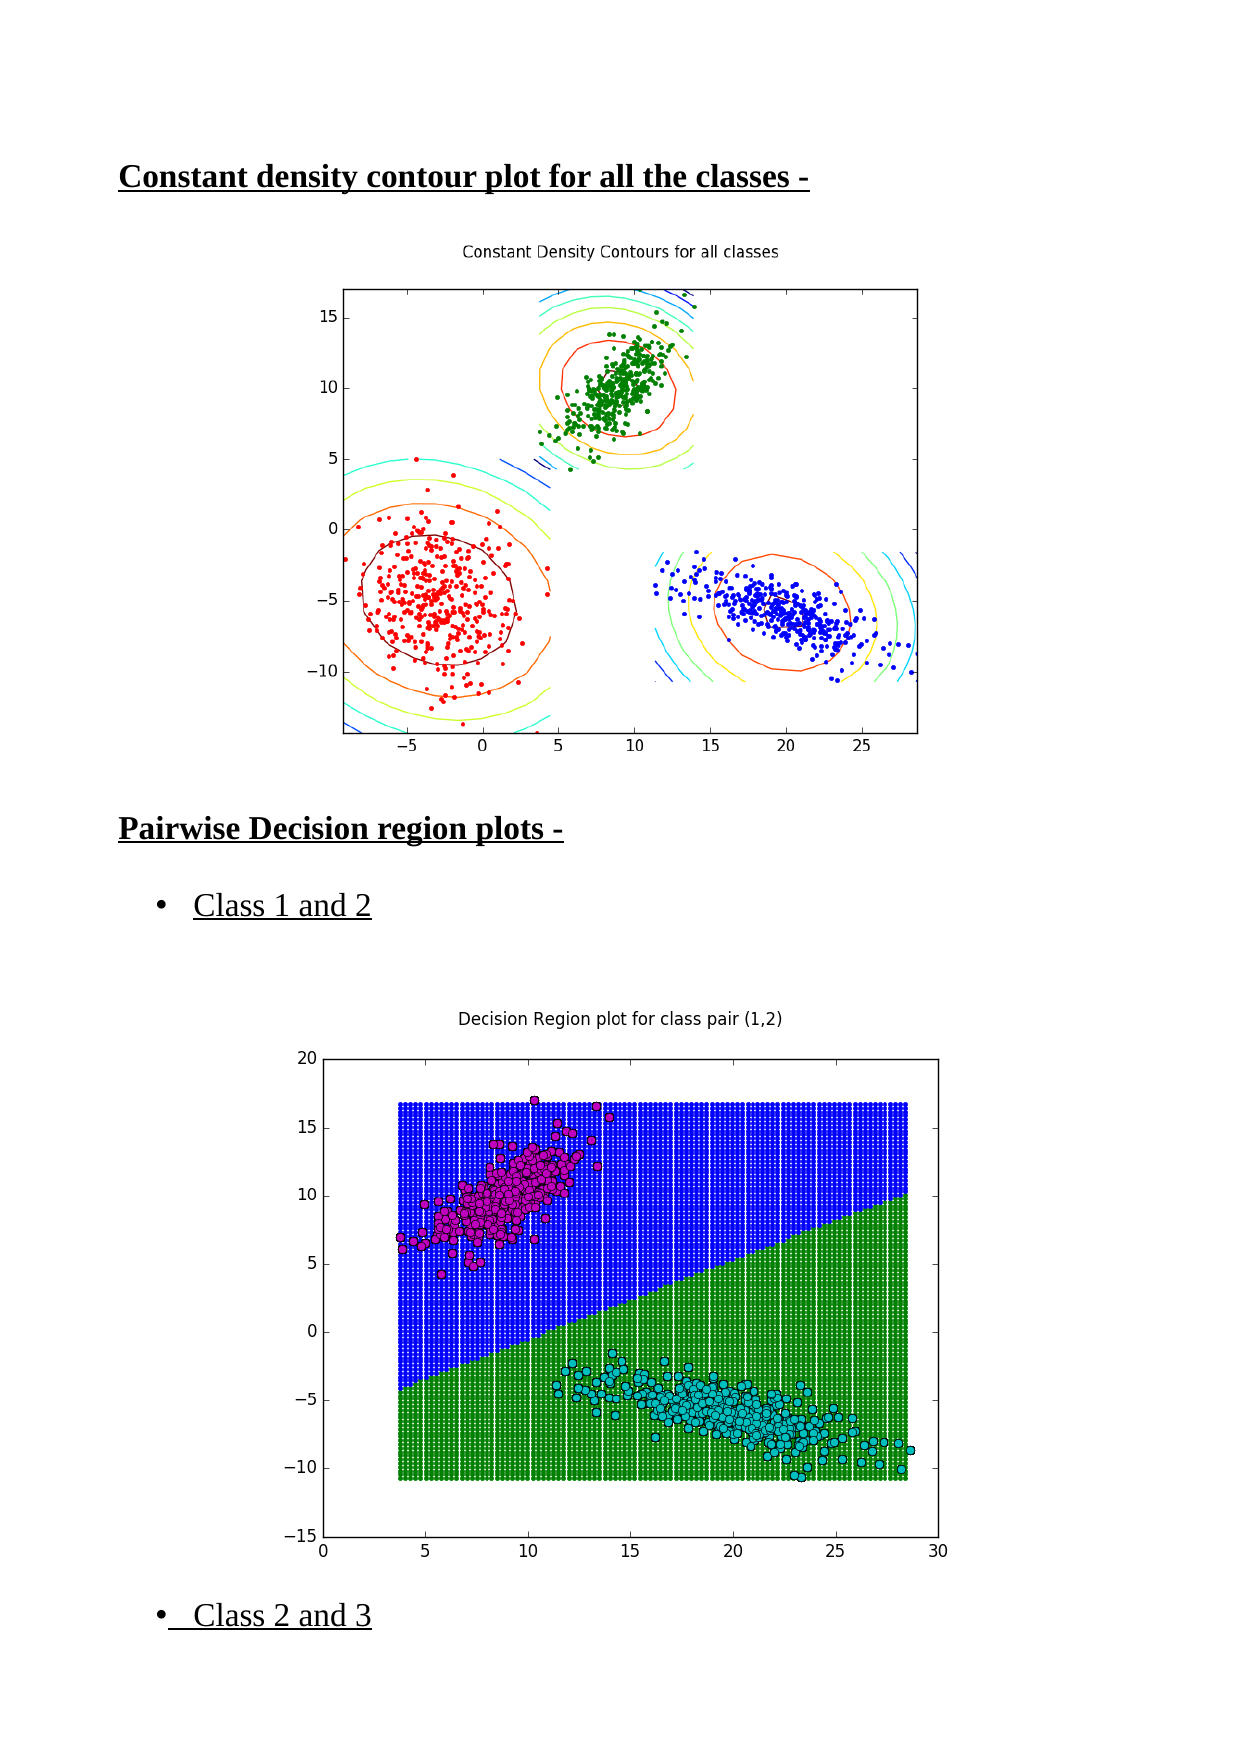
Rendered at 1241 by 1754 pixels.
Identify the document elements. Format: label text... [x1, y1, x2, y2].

picture [250, 233, 990, 788]
list Class 2 and 3 [156, 1000, 1122, 1633]
text Pairwise Decision region plots - [118, 808, 1122, 846]
picture [223, 1000, 1017, 1596]
text Constant density contour plot for all the classes - [118, 156, 1122, 195]
list Class 1 and 2 [156, 885, 1122, 923]
